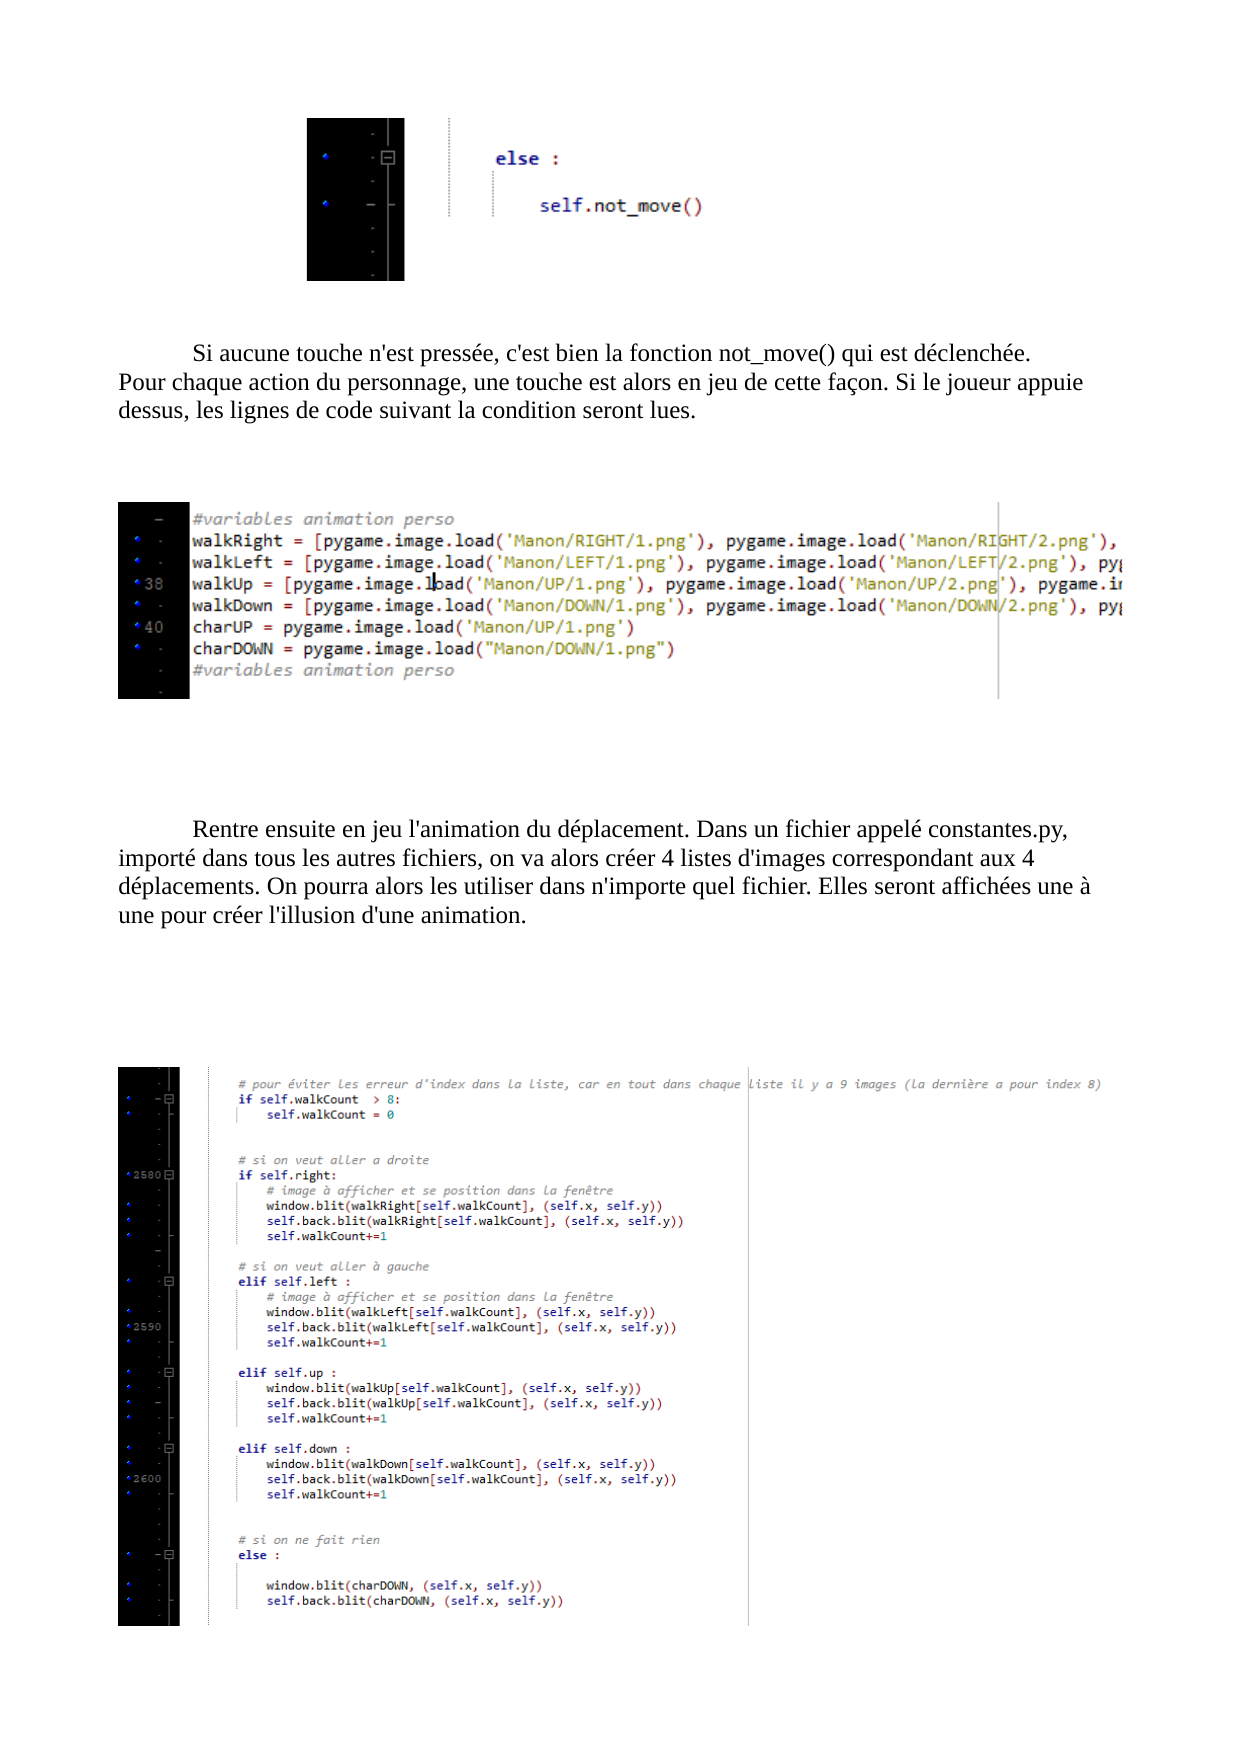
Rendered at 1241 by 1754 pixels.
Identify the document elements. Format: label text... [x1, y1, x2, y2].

picture [118, 1067, 1123, 1626]
text Pour chaque action du personnage, une touche est alors en jeu de cette façon. Si le joueur appuie dessus, les lignes de code suivant la condition seront lues. [118, 367, 1122, 424]
text Rentre ensuite en jeu l'animation du déplacement. Dans un fichier appelé constantes.py, importé dans tous les autres fichiers, on va alors créer 4 listes d'images correspondant aux 4 déplacements. On pourra alors les utiliser dans n'importe quel fichier. Elles seront affichées une à une pour créer l'illusion d'une animation. [118, 814, 1122, 929]
picture [306, 118, 856, 281]
picture [118, 502, 1123, 699]
text Si aucune touche n'est pressée, c'est bien la fonction not_move() qui est déclenchée. [118, 338, 1122, 367]
